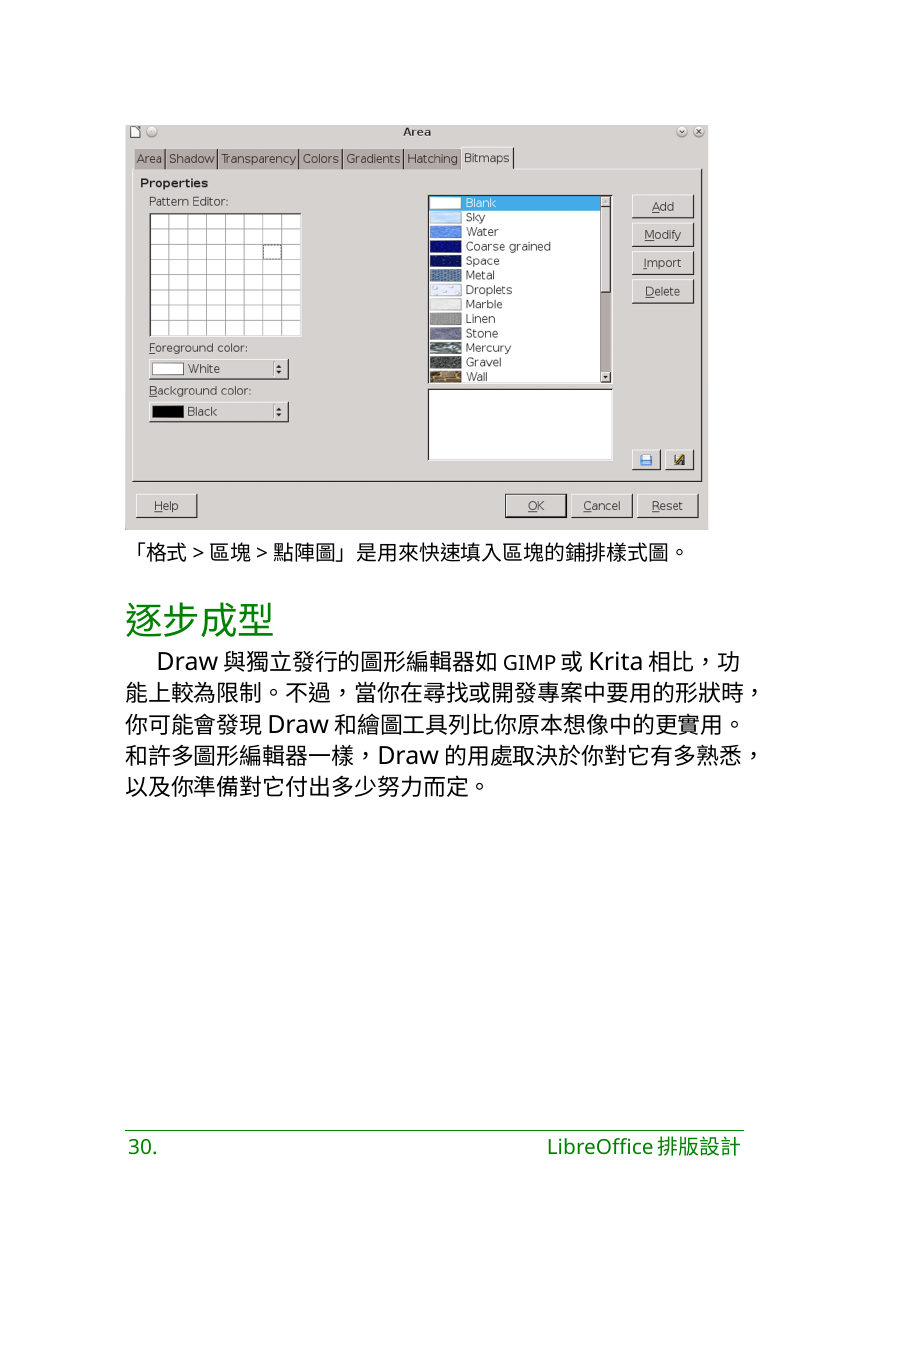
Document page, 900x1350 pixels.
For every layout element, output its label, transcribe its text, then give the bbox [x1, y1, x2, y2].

picture [125, 125, 709, 530]
table_header [125, 125, 744, 531]
table_cell 「格式 > 區塊 > 點陣圖」是用來快速填入區塊的鋪排樣式圖。 [125, 531, 744, 566]
subtitle 逐步成型 [125, 591, 744, 646]
text Draw與獨立發行的圖形編輯器如GIMP或Krita相比，功能上較為限制。不過，當你在尋找或開發專案中要用的形狀時，你可能會發現Draw和繪圖工具列比你原本想像中的更實用。和許多圖形編輯器一樣，Draw的用處取決於你對它有多熟悉，以及你準備對它付出多少努力而定。 [125, 646, 744, 802]
